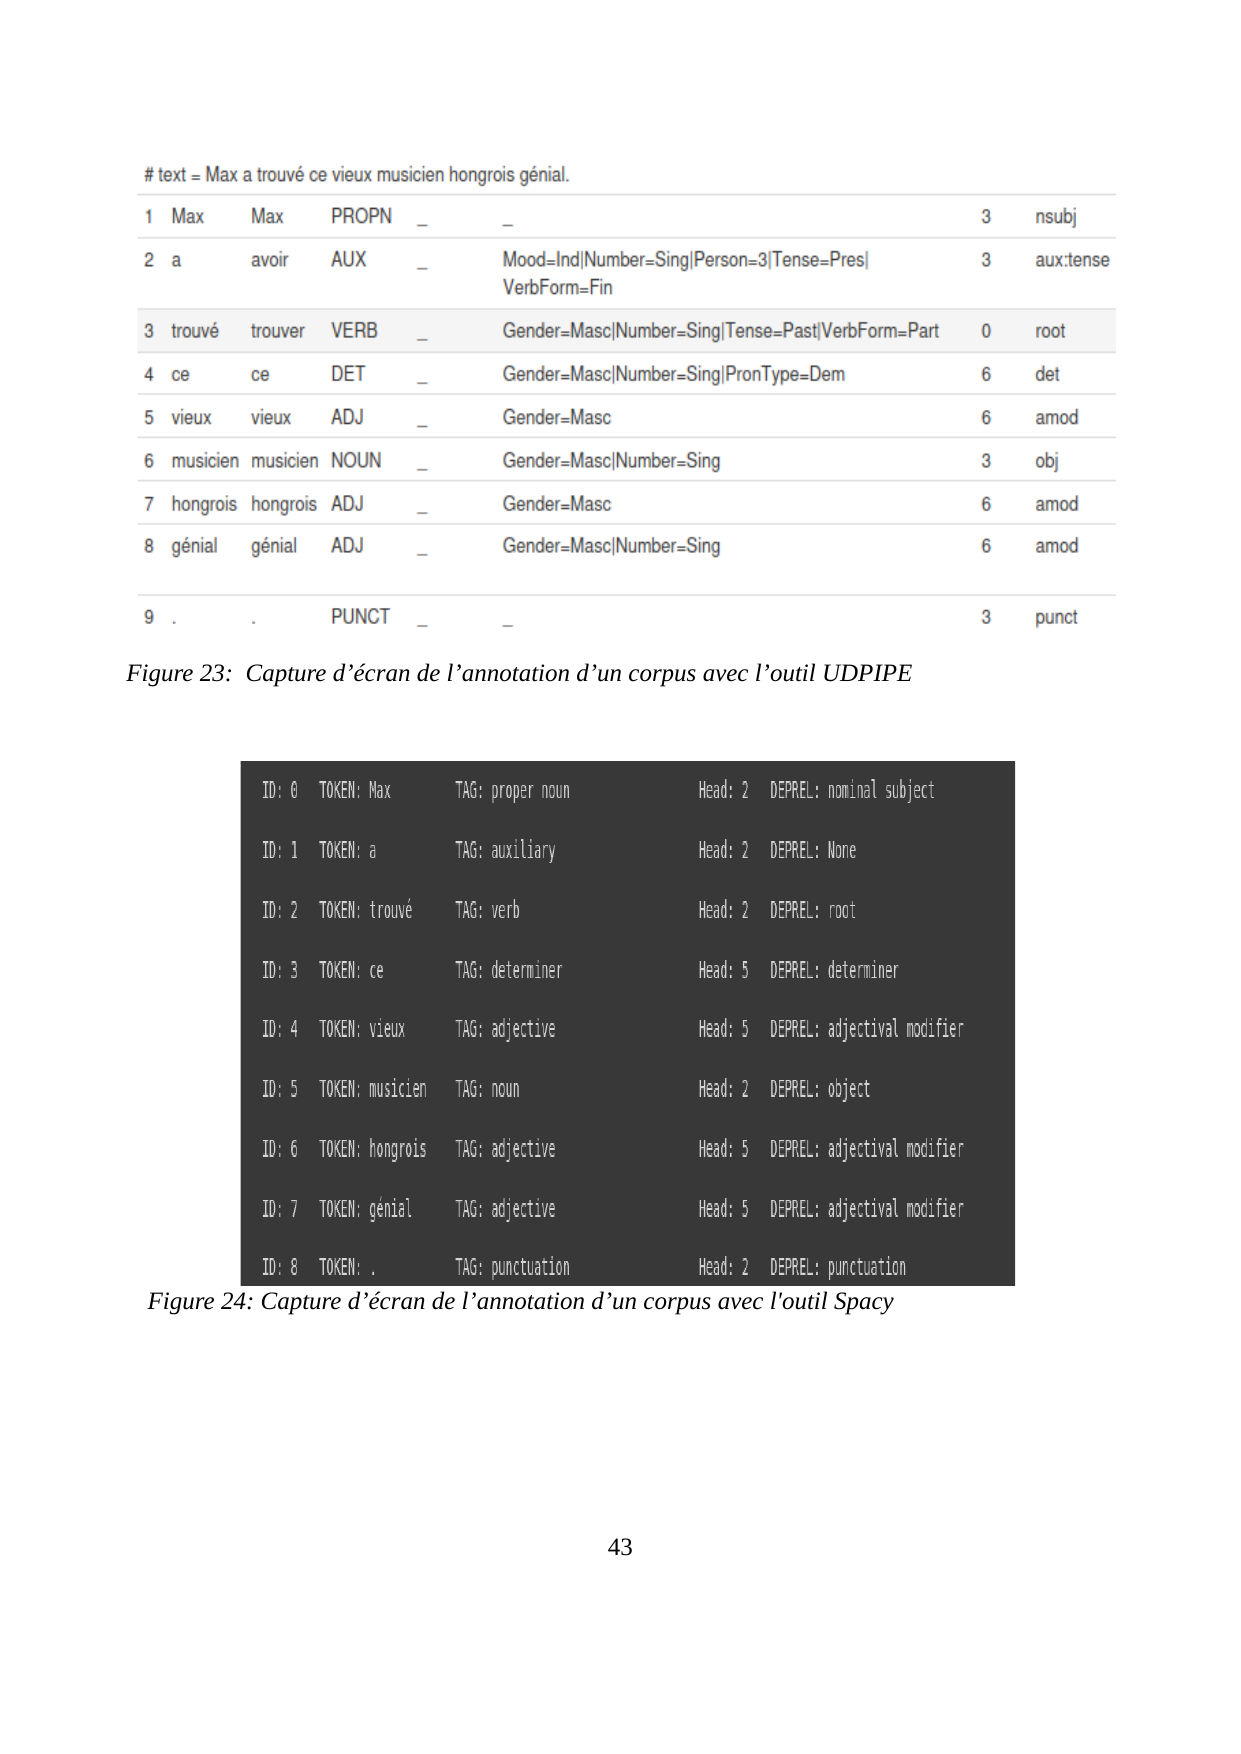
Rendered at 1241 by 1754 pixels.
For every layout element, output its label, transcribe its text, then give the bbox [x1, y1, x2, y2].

picture [124, 160, 1117, 658]
text Figure 24: Capture d’écran de l’annotation d’un corpus avec l'outil Spacy [147, 761, 1108, 1315]
text Figure 23: Capture d’écran de l’annotation d’un corpus avec l’outil UDPIPE [126, 658, 1114, 686]
picture [240, 761, 1016, 1286]
